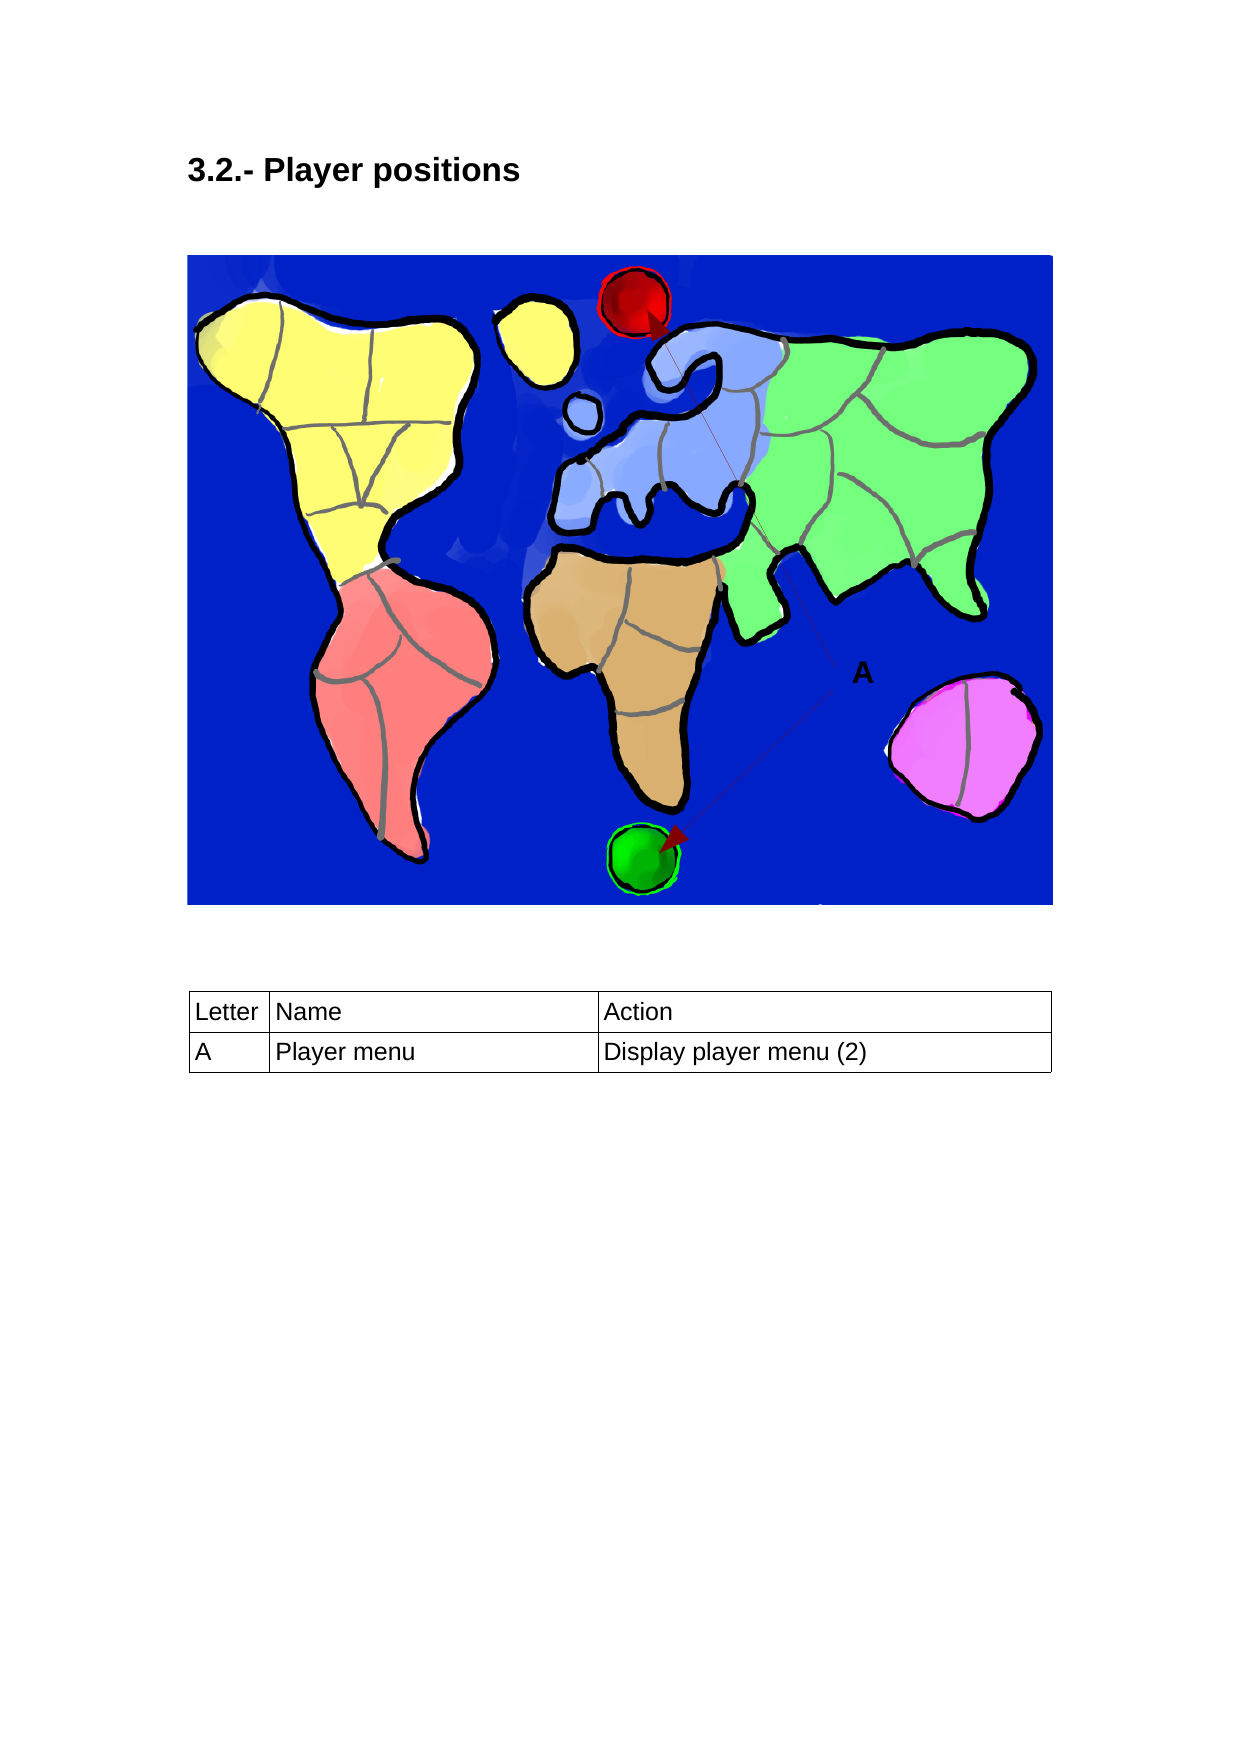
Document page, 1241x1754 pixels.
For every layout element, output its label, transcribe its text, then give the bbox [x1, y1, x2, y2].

table_cell A [190, 1033, 269, 1072]
table_header Name [270, 992, 598, 1032]
table_cell Display player menu (2) [599, 1033, 1051, 1072]
picture [187, 255, 1053, 905]
table_header Letter [190, 992, 269, 1032]
table_header Action [599, 992, 1051, 1032]
table_cell Player menu [270, 1033, 598, 1072]
text 3.2.- Player positions [187, 150, 1053, 188]
